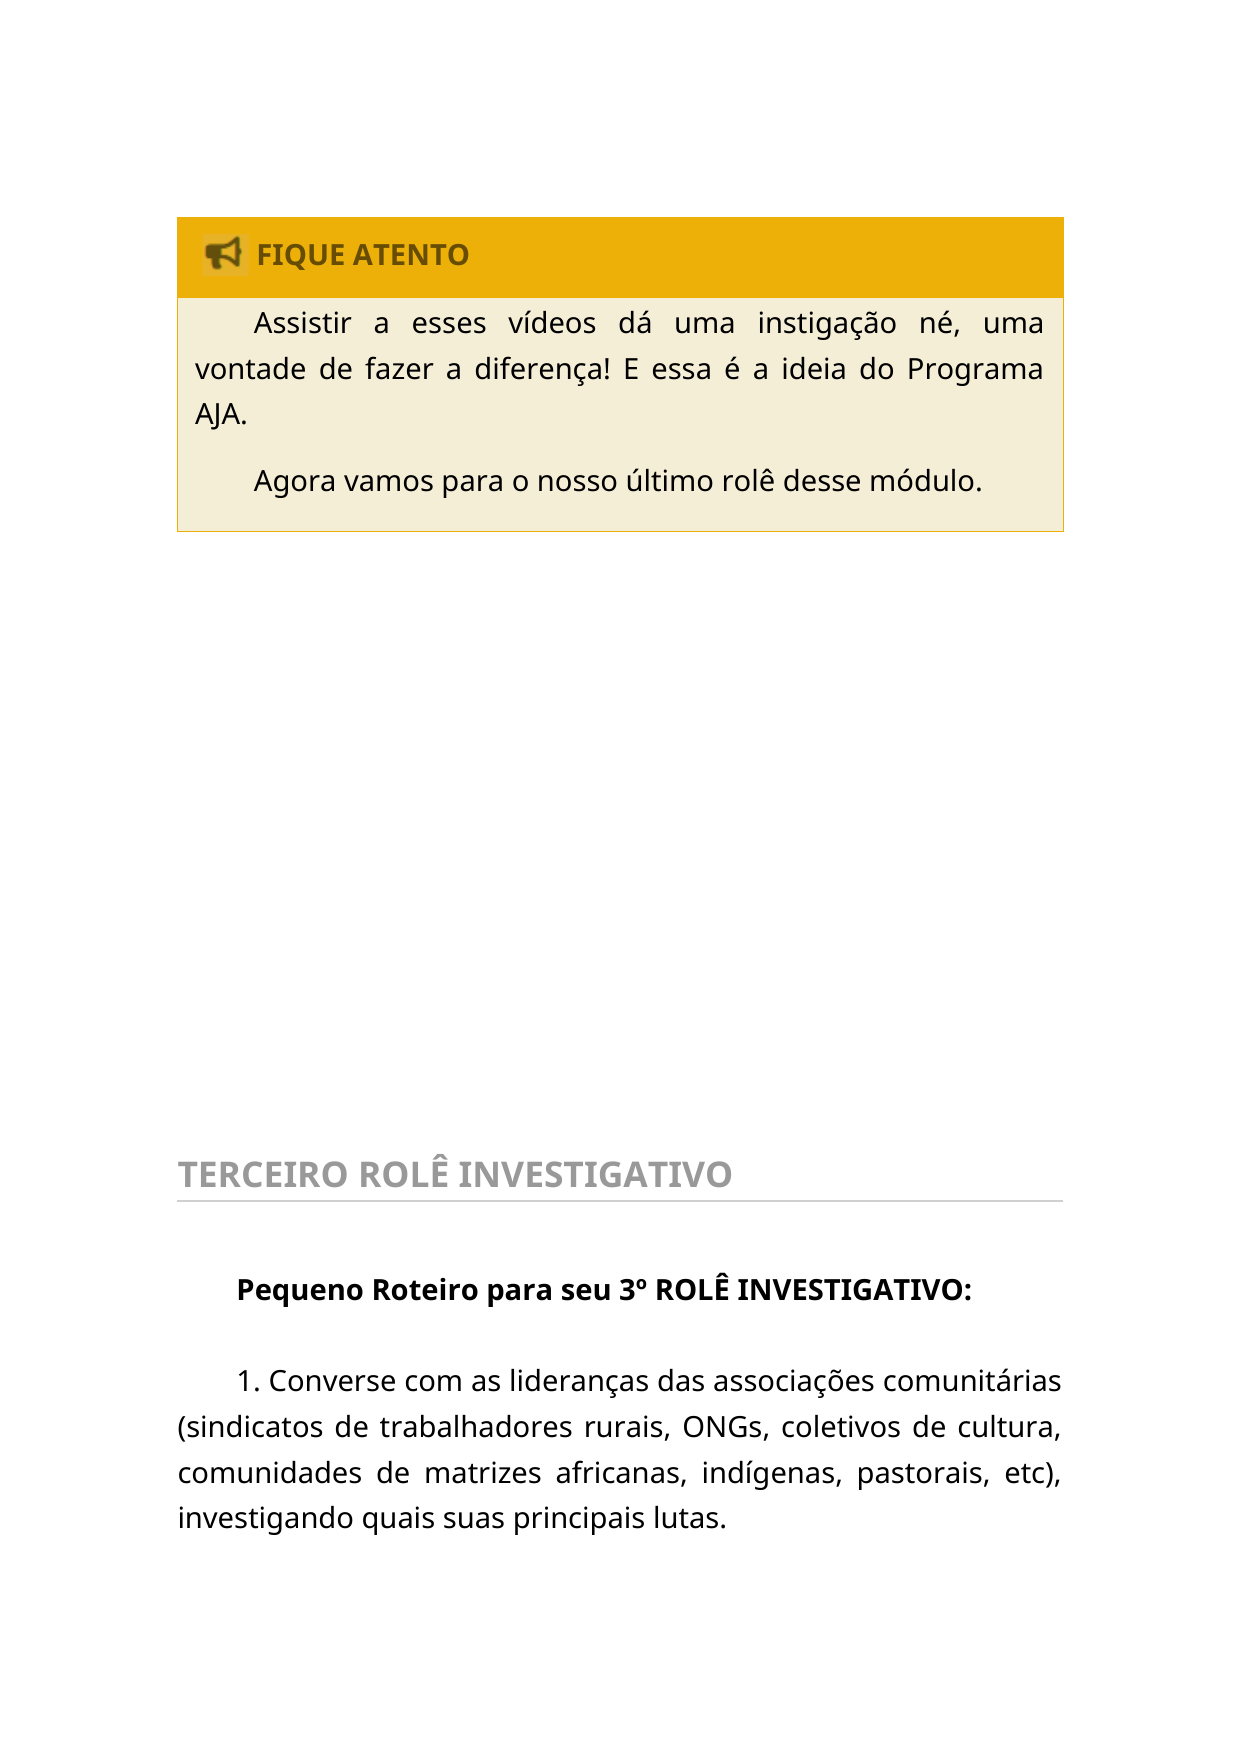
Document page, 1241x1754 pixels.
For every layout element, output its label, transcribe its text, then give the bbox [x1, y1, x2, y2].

subtitle TERCEIRO ROLÊ INVESTIGATIVO [177, 1149, 1063, 1200]
picture [202, 234, 249, 276]
text 1. Converse com as lideranças das associações comunitárias (sindicatos de trabalhadores rurais, ONGs, coletivos de cultura, comunidades de matrizes africanas, indígenas, pastorais, etc), investigando quais suas principais lutas. [177, 1361, 1063, 1537]
text Pequeno Roteiro para seu 3º ROLÊ INVESTIGATIVO: [177, 1269, 1063, 1309]
table_header FIQUE ATENTO [178, 218, 1063, 297]
table_cell Assistir a esses vídeos dá uma instigação né, uma vontade de fazer a diferença! E essa é a ideia do Programa AJA. Agora vamos para o nosso último rolê desse módulo. [178, 298, 1063, 531]
